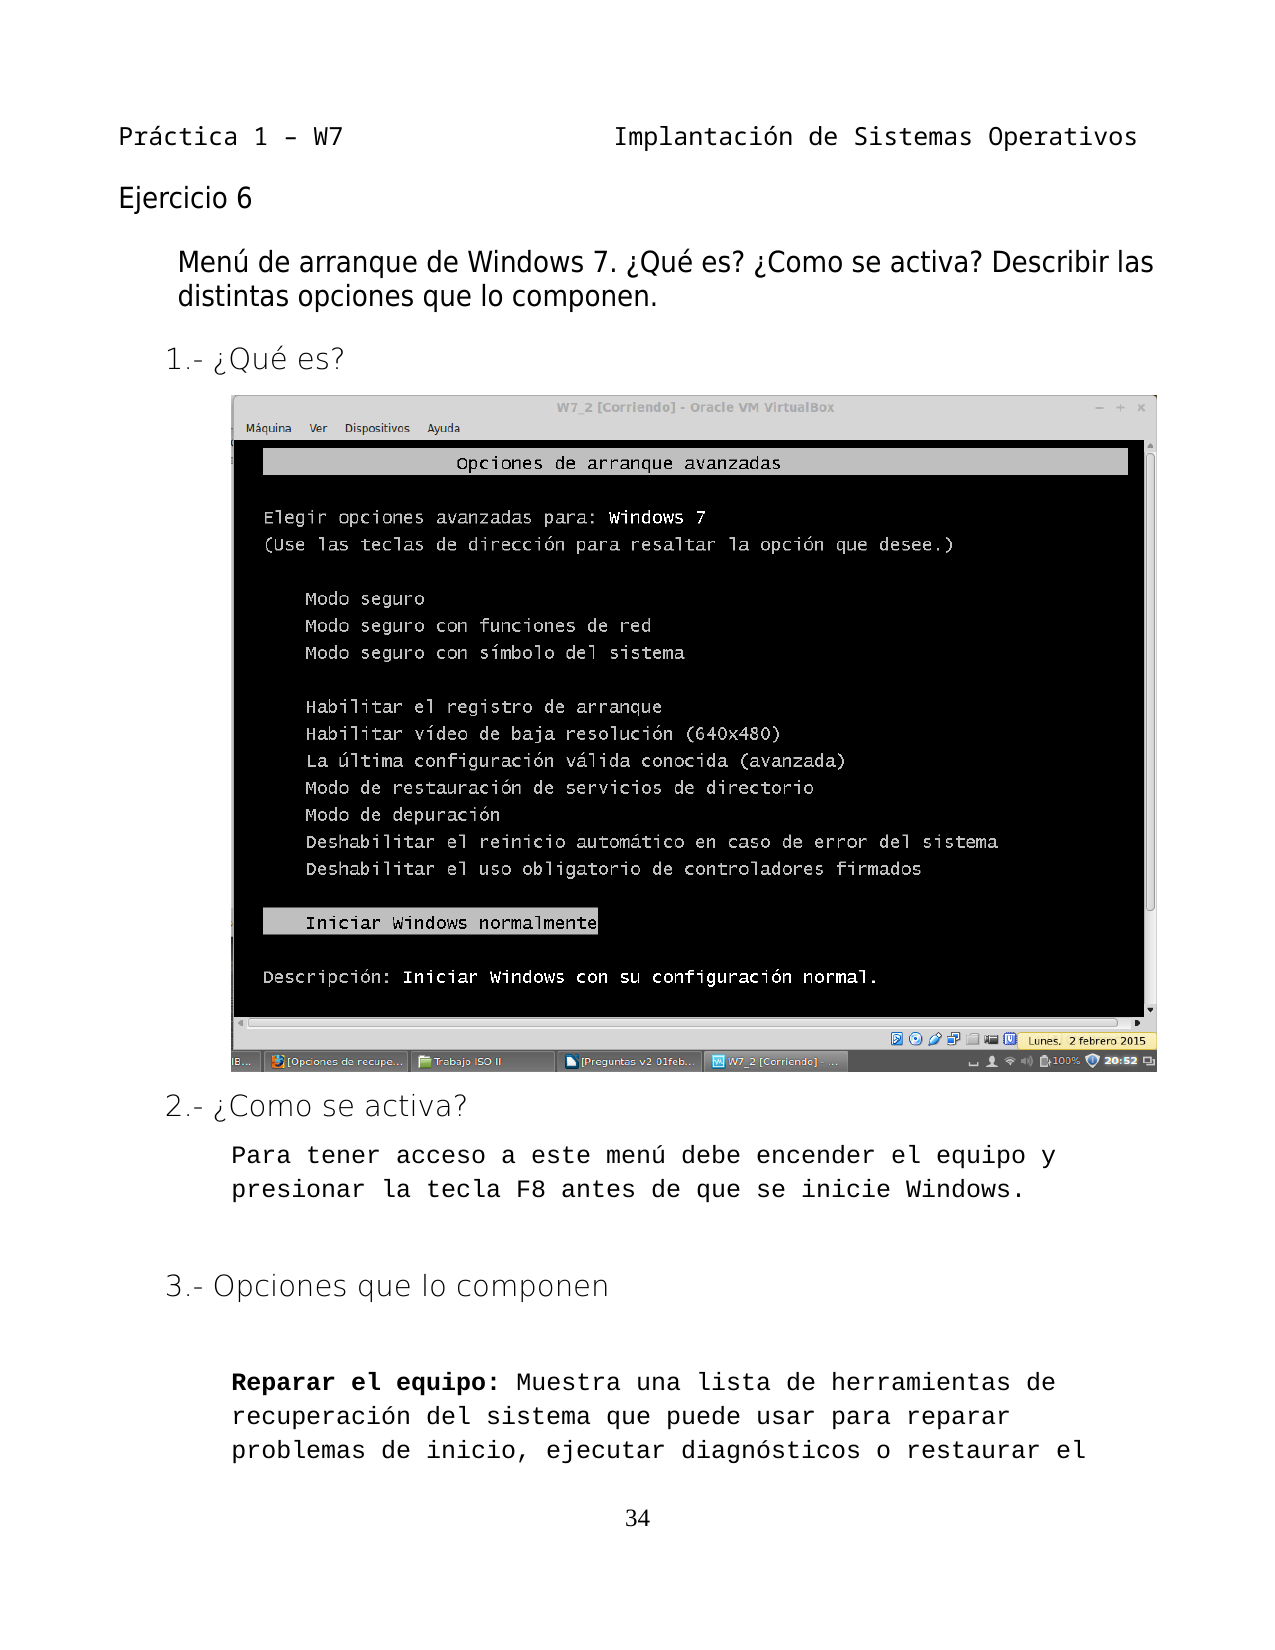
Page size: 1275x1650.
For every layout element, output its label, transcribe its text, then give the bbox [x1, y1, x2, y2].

text Menú de arranque de Windows 7. ¿Qué es? ¿Como se activa? Describir las distintas opciones que lo componen. [177, 245, 1157, 313]
text Reparar el equipo: Muestra una lista de herramientas de recuperación del sistema que puede usar para reparar problemas de inicio, ejecutar diagnósticos o restaurar el [231, 1369, 1157, 1466]
list ¿Qué es? [156, 342, 1157, 376]
list Ejercicio 6 [118, 182, 1157, 216]
list ¿Como se activa? [156, 1089, 1157, 1123]
text Para tener acceso a este menú debe encender el equipo y presionar la tecla F8 antes de que se inicie Windows. [231, 1143, 1157, 1205]
picture [231, 395, 1157, 1072]
list Opciones que lo componen [156, 1270, 1157, 1304]
